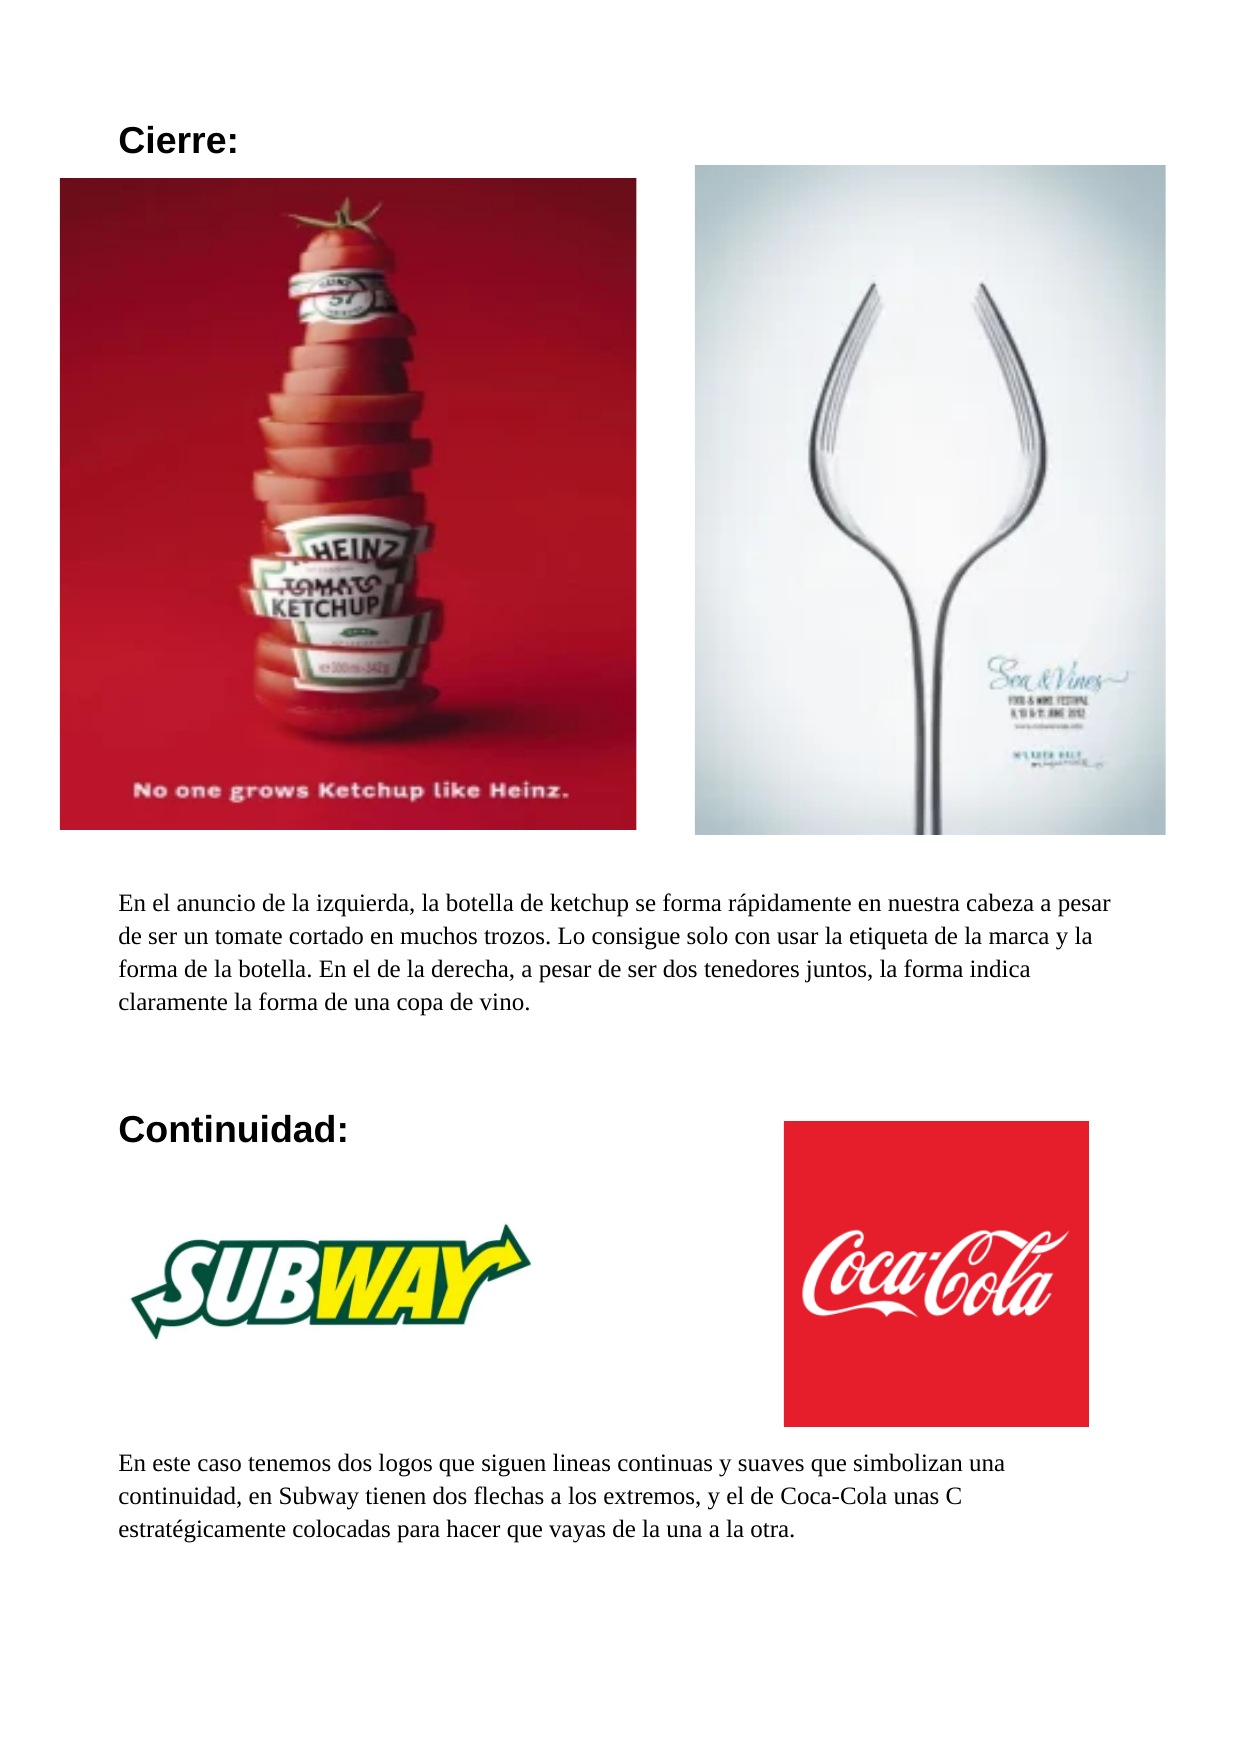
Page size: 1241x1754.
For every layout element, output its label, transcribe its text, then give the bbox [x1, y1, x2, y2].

picture [783, 1121, 1089, 1427]
picture [694, 165, 1166, 835]
text En el anuncio de la izquierda, la botella de ketchup se forma rápidamente en nuestra cabeza a pesar de ser un tomate cortado en muchos trozos. Lo consigue solo con usar la etiqueta de la marca y la forma de la botella. En el de la derecha, a pesar de ser dos tenedores juntos, la forma indica claramente la forma de una copa de vino. [118, 888, 1122, 1016]
subtitle Cierre: [118, 118, 1122, 161]
picture [81, 1182, 577, 1381]
text En este caso tenemos dos logos que siguen lineas continuas y suaves que simbolizan una continuidad, en Subway tienen dos flechas a los extremos, y el de Coca-Cola unas C estratégicamente colocadas para hacer que vayas de la una a la otra. [118, 1448, 1122, 1543]
picture [59, 178, 637, 830]
subtitle Continuidad: [118, 1107, 1122, 1150]
